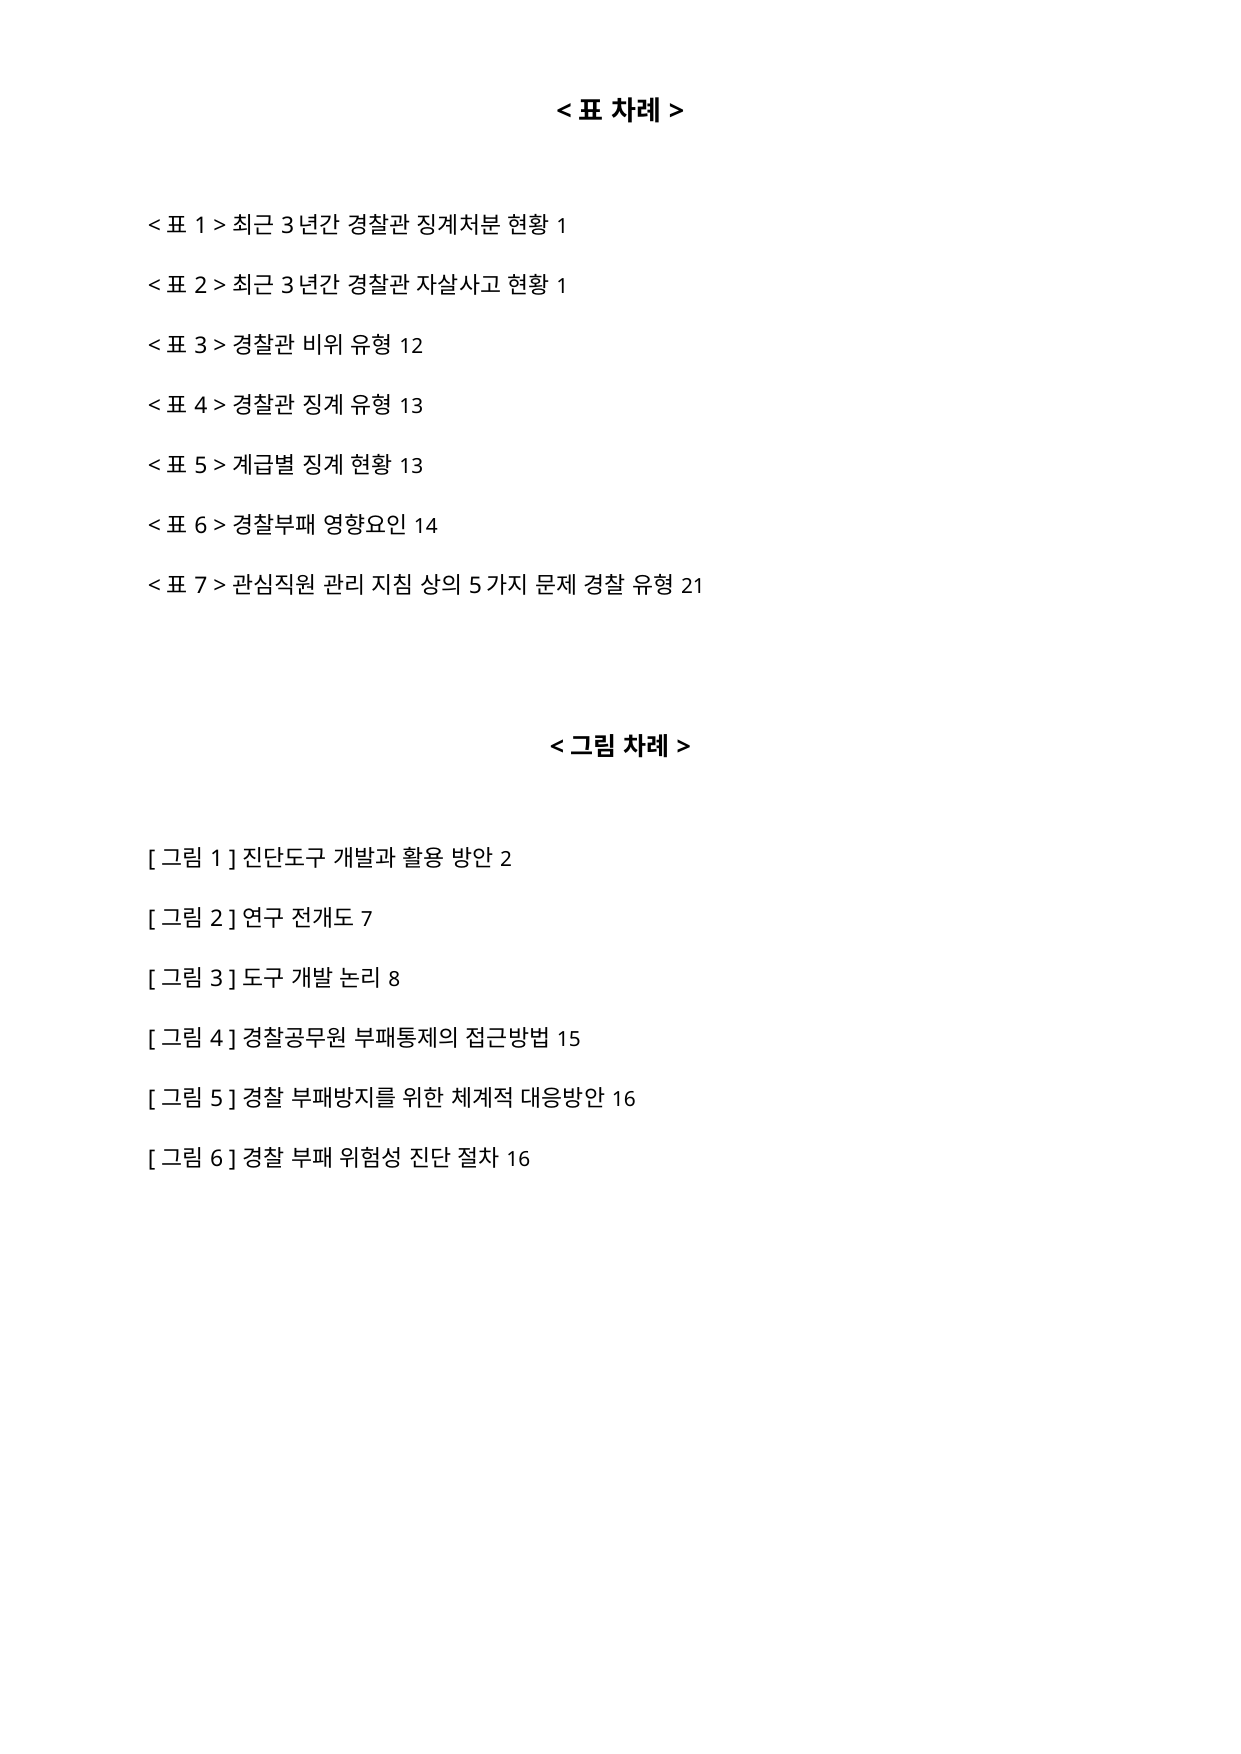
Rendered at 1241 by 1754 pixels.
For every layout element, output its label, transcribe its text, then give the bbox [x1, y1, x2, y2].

text [ 그림 4 ] 경찰공무원 부패통제의 접근방법 15 [148, 1019, 1093, 1053]
text < 표 5 > 계급별 징계 현황 13 [148, 447, 1093, 480]
text < 표 3 > 경찰관 비위 유형 12 [148, 327, 1093, 360]
text < 표 7 > 관심직원 관리 지침 상의 5가지 문제 경찰 유형 21 [148, 567, 1093, 600]
text [ 그림 3 ] 도구 개발 논리 8 [148, 959, 1093, 993]
text < 표 2 > 최근 3년간 경찰관 자살사고 현황 1 [148, 267, 1093, 300]
text < 표 차례 > [148, 88, 1093, 128]
text [ 그림 6 ] 경찰 부패 위험성 진단 절차 16 [148, 1139, 1093, 1173]
text < 그림 차례 > [148, 726, 1093, 763]
text < 표 1 > 최근 3년간 경찰관 징계처분 현황 1 [148, 207, 1093, 240]
text [ 그림 5 ] 경찰 부패방지를 위한 체계적 대응방안 16 [148, 1079, 1093, 1113]
text [ 그림 1 ] 진단도구 개발과 활용 방안 2 [148, 839, 1093, 873]
text [ 그림 2 ] 연구 전개도 7 [148, 899, 1093, 933]
text < 표 4 > 경찰관 징계 유형 13 [148, 387, 1093, 420]
text < 표 6 > 경찰부패 영향요인 14 [148, 507, 1093, 540]
